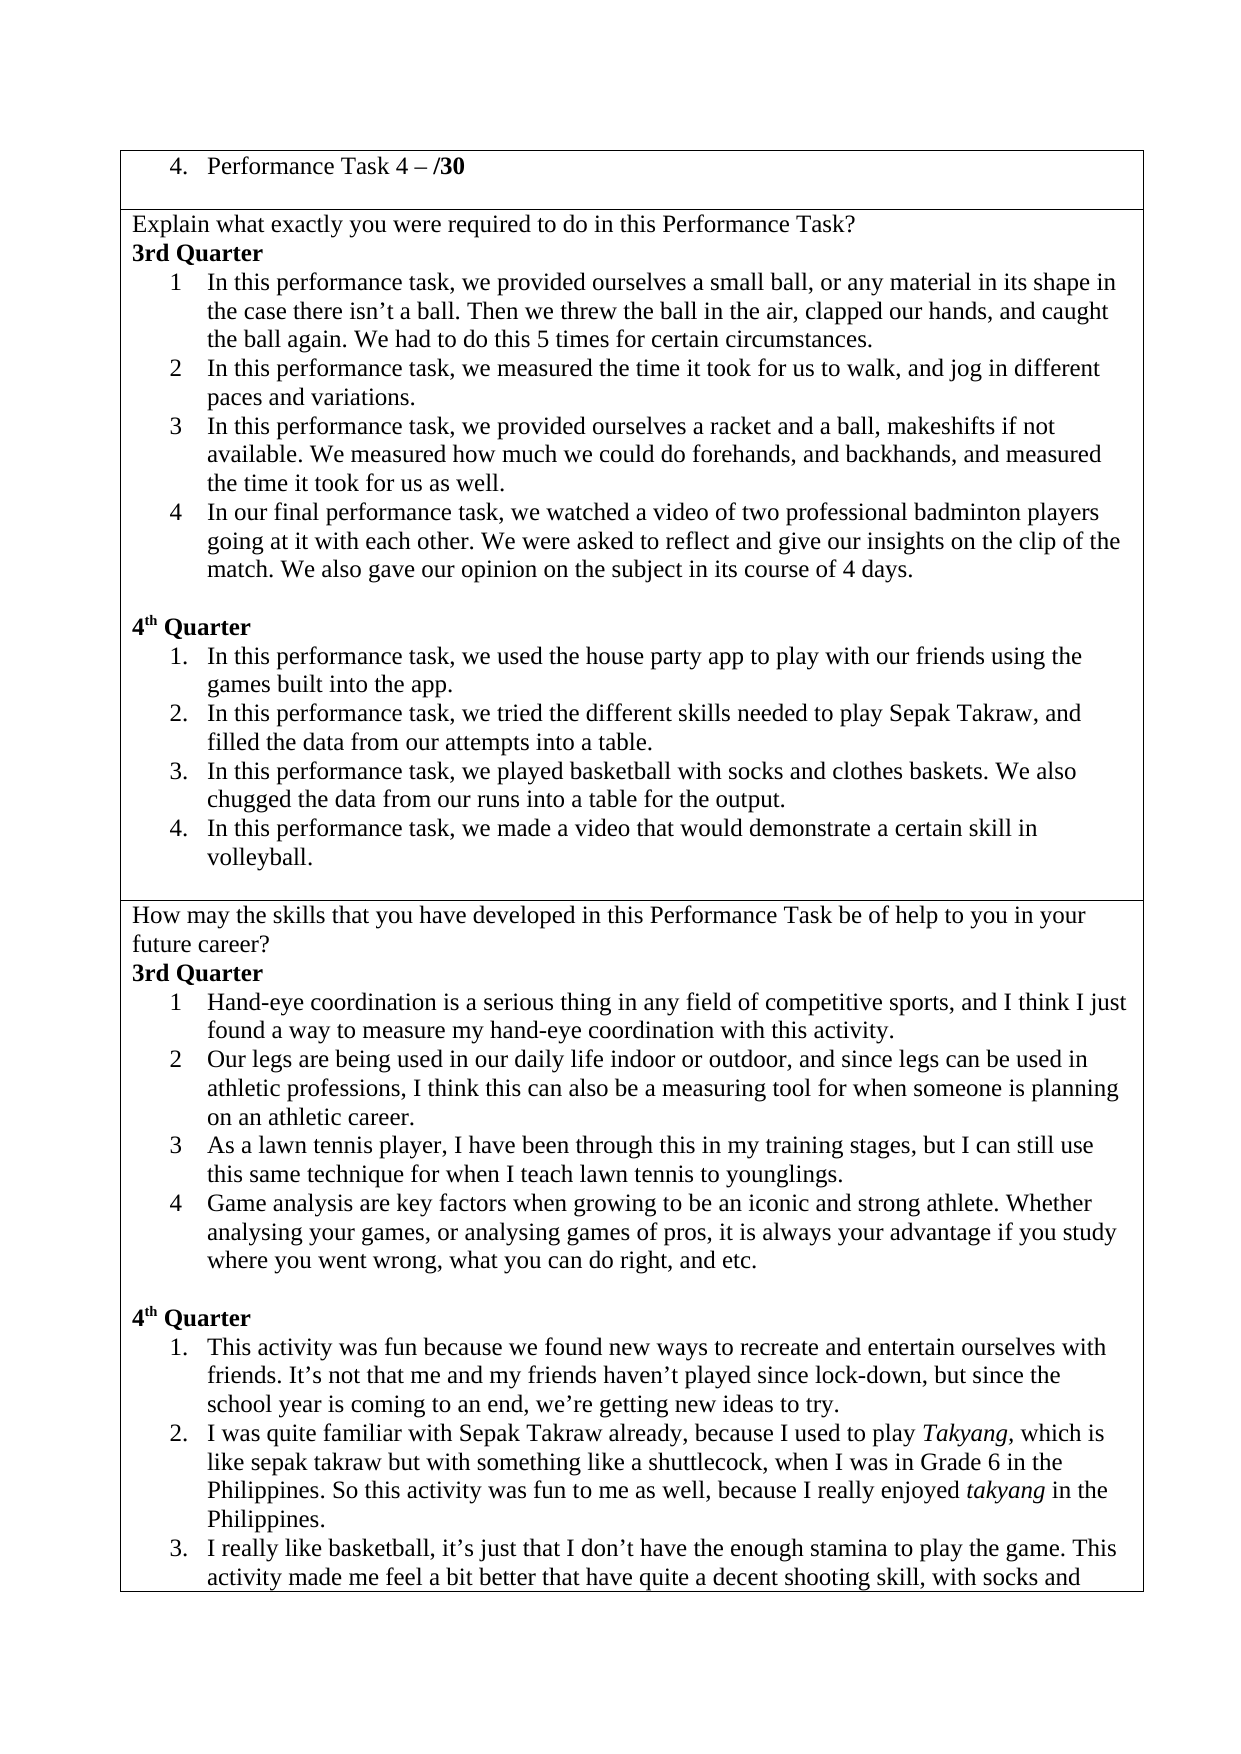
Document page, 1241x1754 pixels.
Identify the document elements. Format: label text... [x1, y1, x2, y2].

table_header What are the Performance Tasks?? 3rd Quarter Performance Task 1 - 25/30 Performance Task 2 - 29/30 Performance Task 3 - 29/30 Performance Task 4 - 30/30 4th Quarter Performance Task 1 – 25/30 Performance Task 2 – 39/40 Performance Task 3 – 49/50 Performance Task 4 – /30 [121, 151, 1143, 208]
table_cell How may the skills that you have developed in this Performance Task be of help to you in your future career? 3rd Quarter Hand-eye coordination is a serious thing in any field of competitive sports, and I think I just found a way to measure my hand-eye coordination with this activity. Our legs are being used in our daily life indoor or outdoor, and since legs can be used in athletic professions, I think this can also be a measuring tool for when someone is planning on an athletic career. As a lawn tennis player, I have been through this in my training stages, but I can still use this same technique for when I teach lawn tennis to younglings. Game analysis are key factors when growing to be an iconic and strong athlete. Whether analysing your games, or analysing games of pros, it is always your advantage if you study where you went wrong, what you can do right, and etc. 4th Quarter This activity was fun because we found new ways to recreate and entertain ourselves with friends. It’s not that me and my friends haven’t played since lock-down, but since the school year is coming to an end, we’re getting new ideas to try. I was quite familiar with Sepak Takraw already, because I used to play Takyang, which is like sepak takraw but with something like a shuttlecock, when I was in Grade 6 in the Philippines. So this activity was fun to me as well, because I really enjoyed takyang in the Philippines. I really like basketball, it’s just that I don’t have the enough stamina to play the game. This activity made me feel a bit better that have quite a decent shooting skill, with socks and [121, 901, 1143, 1591]
table_cell Explain what exactly you were required to do in this Performance Task? 3rd Quarter In this performance task, we provided ourselves a small ball, or any material in its shape in the case there isn’t a ball. Then we threw the ball in the air, clapped our hands, and caught the ball again. We had to do this 5 times for certain circumstances. In this performance task, we measured the time it took for us to walk, and jog in different paces and variations. In this performance task, we provided ourselves a racket and a ball, makeshifts if not available. We measured how much we could do forehands, and backhands, and measured the time it took for us as well. In our final performance task, we watched a video of two professional badminton players going at it with each other. We were asked to reflect and give our insights on the clip of the match. We also gave our opinion on the subject in its course of 4 days. 4th Quarter In this performance task, we used the house party app to play with our friends using the games built into the app. In this performance task, we tried the different skills needed to play Sepak Takraw, and filled the data from our attempts into a table. In this performance task, we played basketball with socks and clothes baskets. We also chugged the data from our runs into a table for the output. In this performance task, we made a video that would demonstrate a certain skill in volleyball. [121, 210, 1143, 899]
